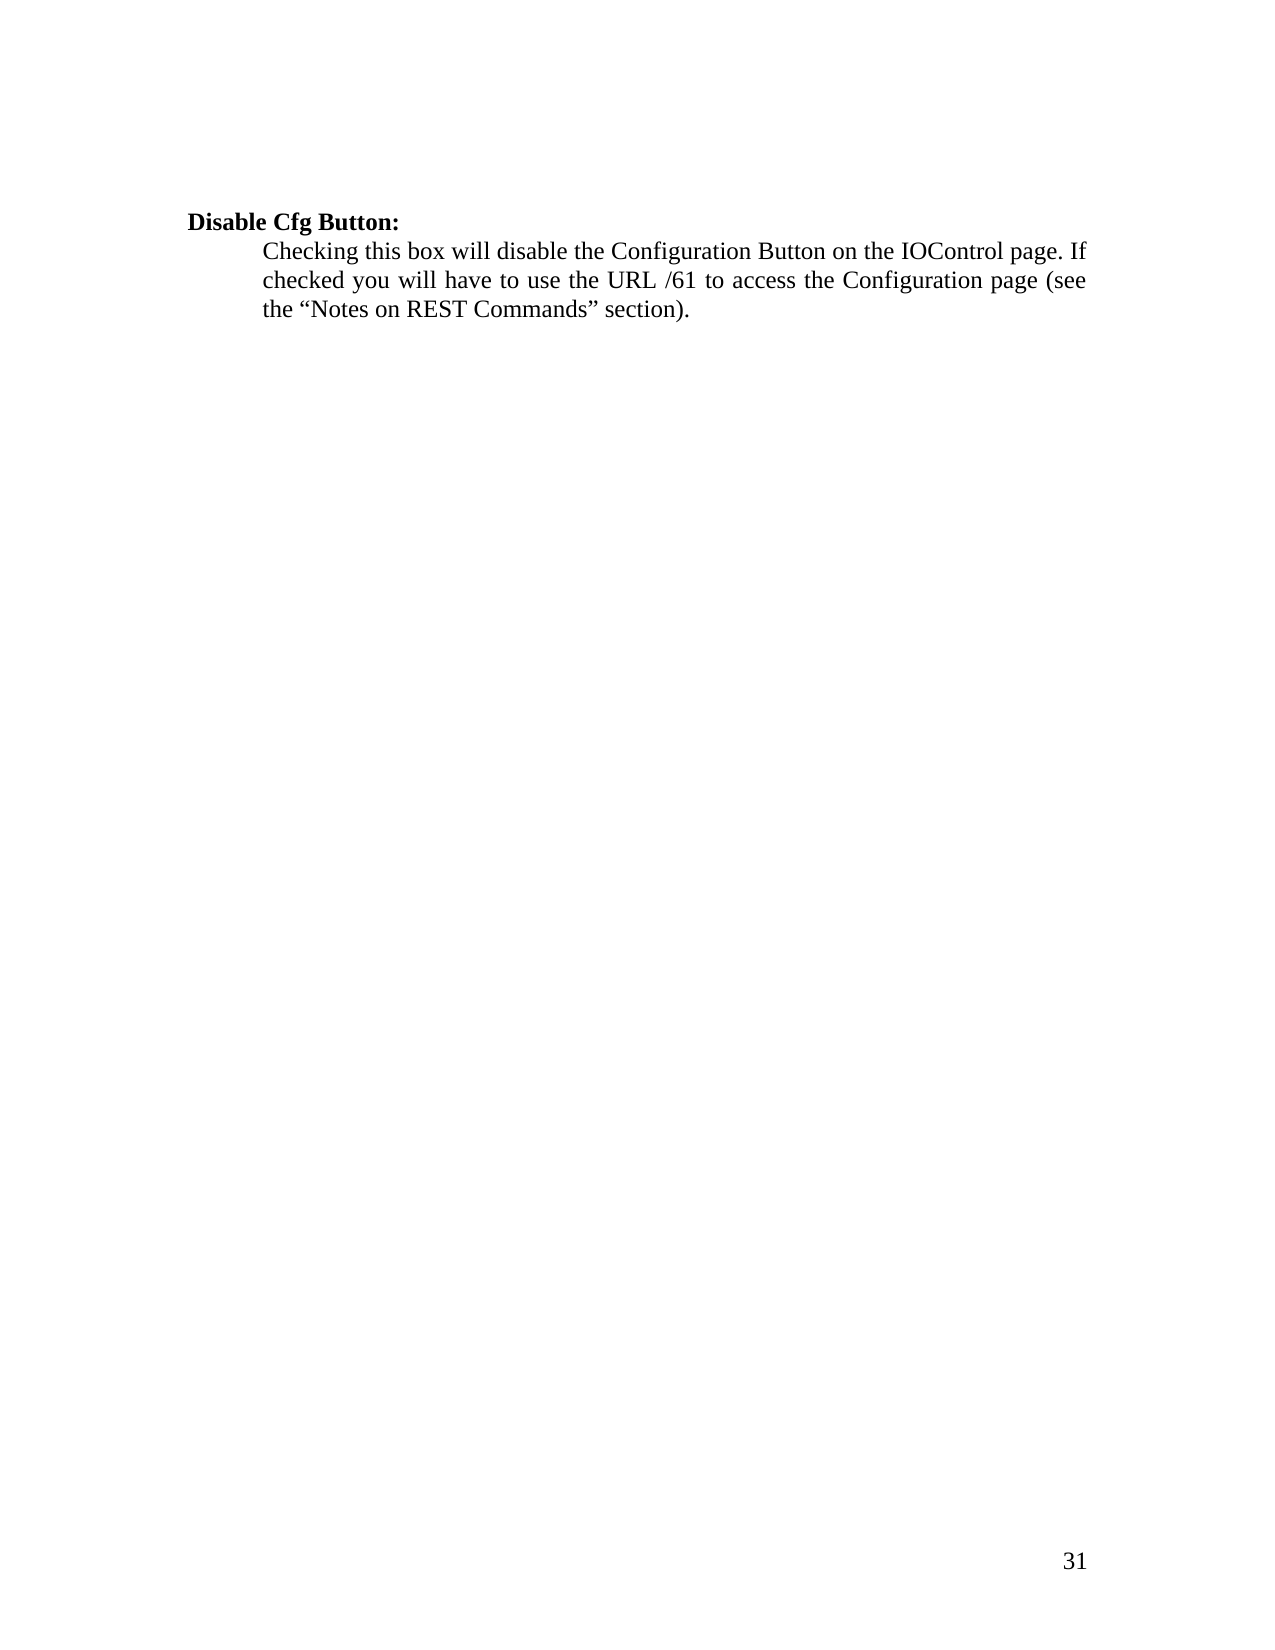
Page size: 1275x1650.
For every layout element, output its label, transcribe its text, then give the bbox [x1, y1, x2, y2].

text Checking this box will disable the Configuration Button on the IOControl page. If checked you will have to use the URL /61 to access the Configuration page (see the “Notes on REST Commands” section). [262, 236, 1087, 322]
text Disable Cfg Button: [187, 207, 1087, 236]
